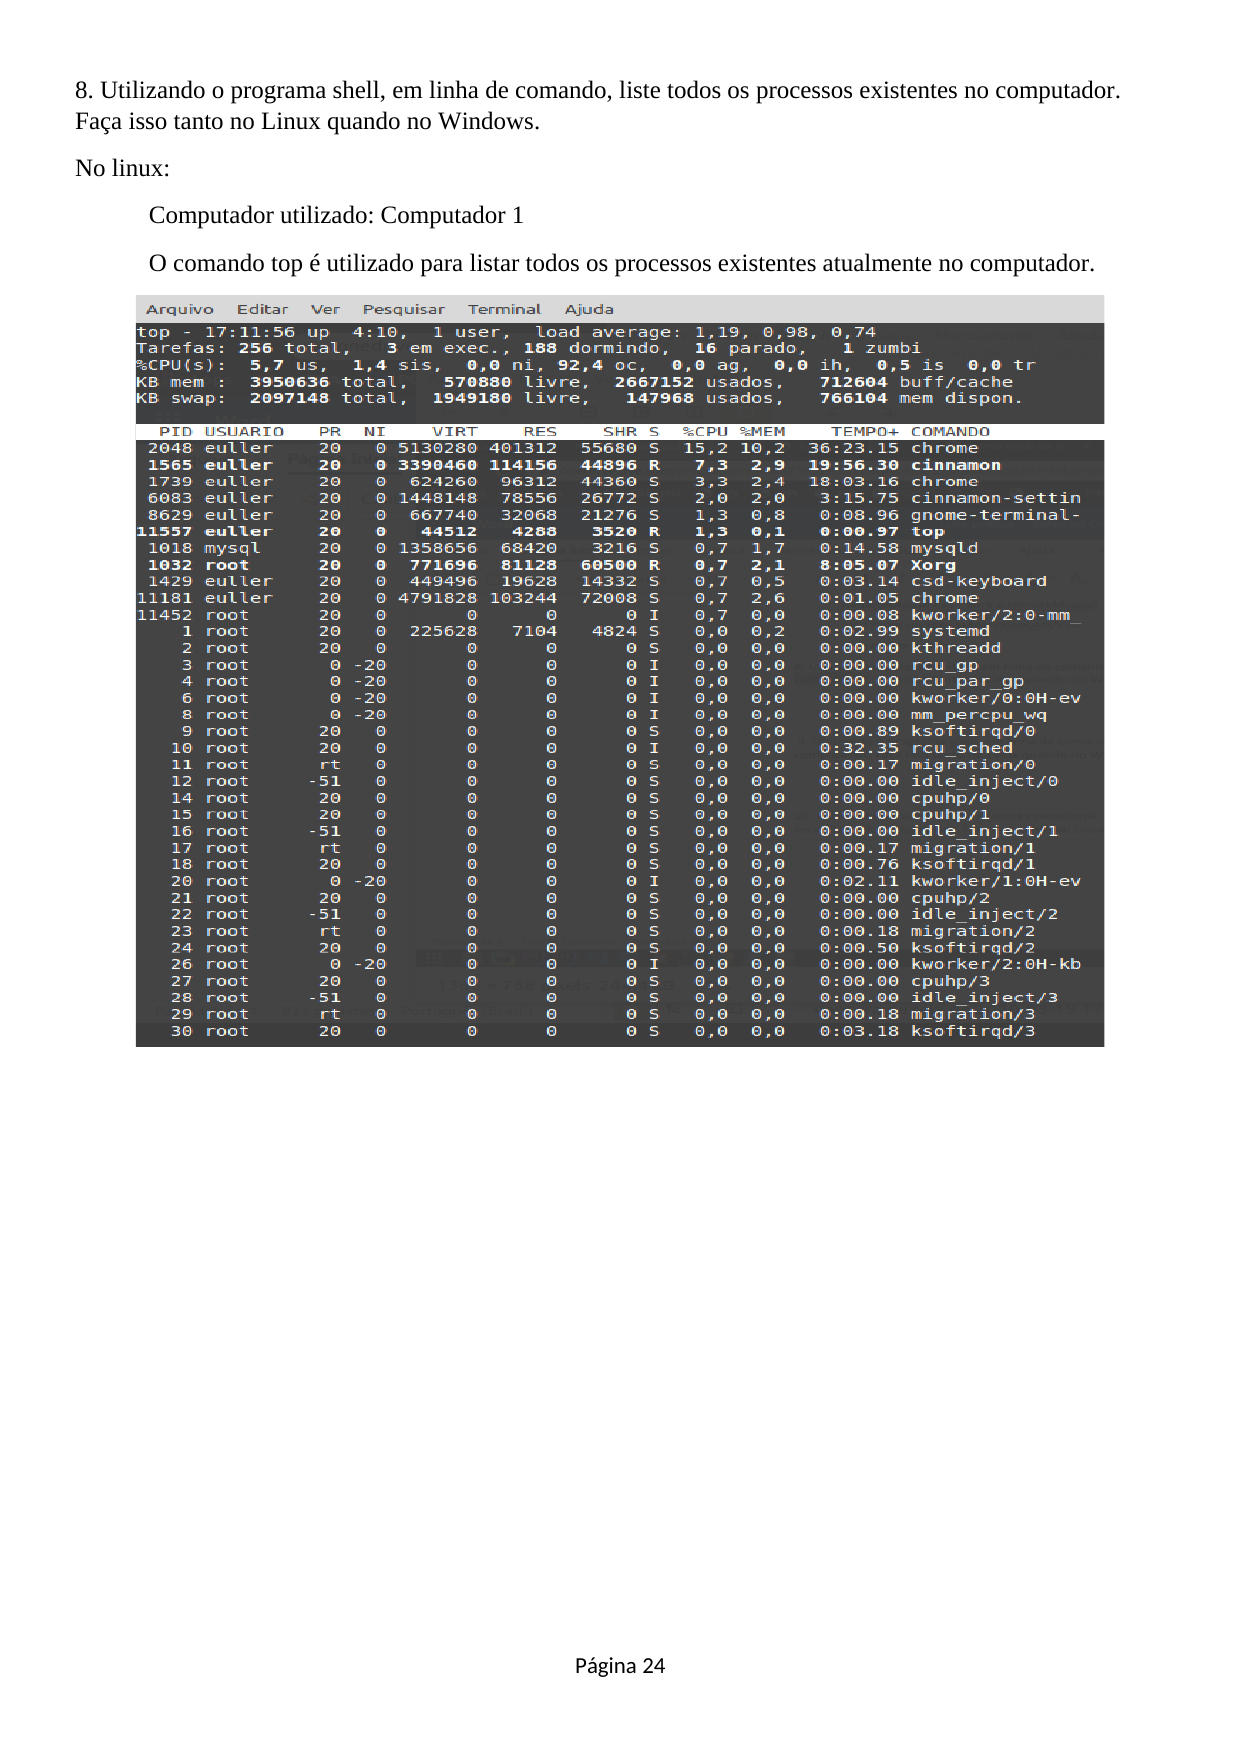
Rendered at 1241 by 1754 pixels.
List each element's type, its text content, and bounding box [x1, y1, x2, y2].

text Computador utilizado: Computador 1 [75, 201, 1165, 229]
text O comando top é utilizado para listar todos os processos existentes atualmente no computador. [75, 248, 1165, 277]
text No linux: [75, 153, 1165, 182]
text 8. Utilizando o programa shell, em linha de comando, liste todos os processos existentes no computador. Faça isso tanto no Linux quando no Windows. [75, 75, 1165, 134]
